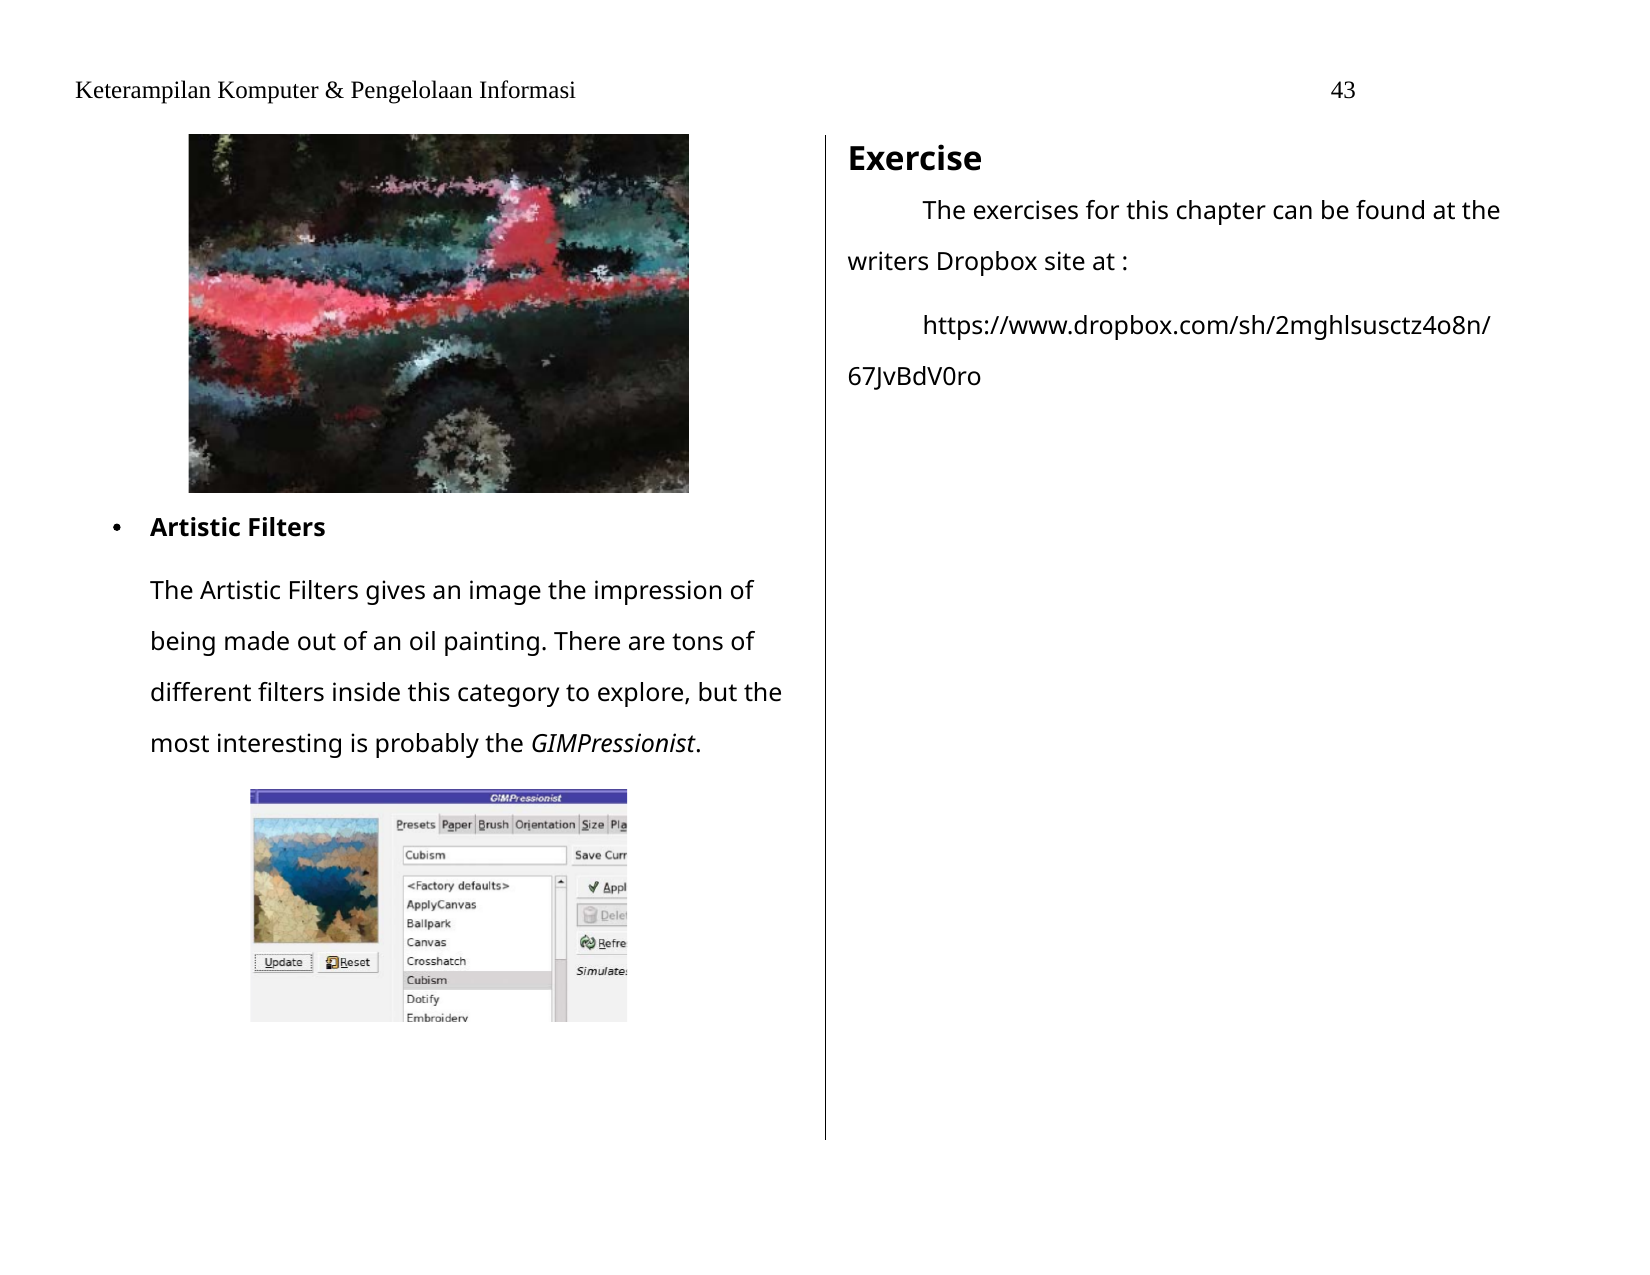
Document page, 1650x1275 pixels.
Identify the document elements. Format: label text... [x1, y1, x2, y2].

subtitle Exercise [847, 135, 1575, 180]
list The Artistic Filters gives an image the impression of being made out of an oil painting. There are tons of different filters inside this category to explore, but the most interesting is probably the GIMPressionist. [112, 573, 802, 760]
picture [188, 134, 689, 493]
text The exercises for this chapter can be found at the writers Dropbox site at : [847, 193, 1575, 278]
text https://www.dropbox.com/sh/2mghlsusctz4o8n/67JvBdV0ro [847, 307, 1575, 393]
picture [250, 789, 628, 1022]
list Artistic Filters [112, 135, 802, 543]
